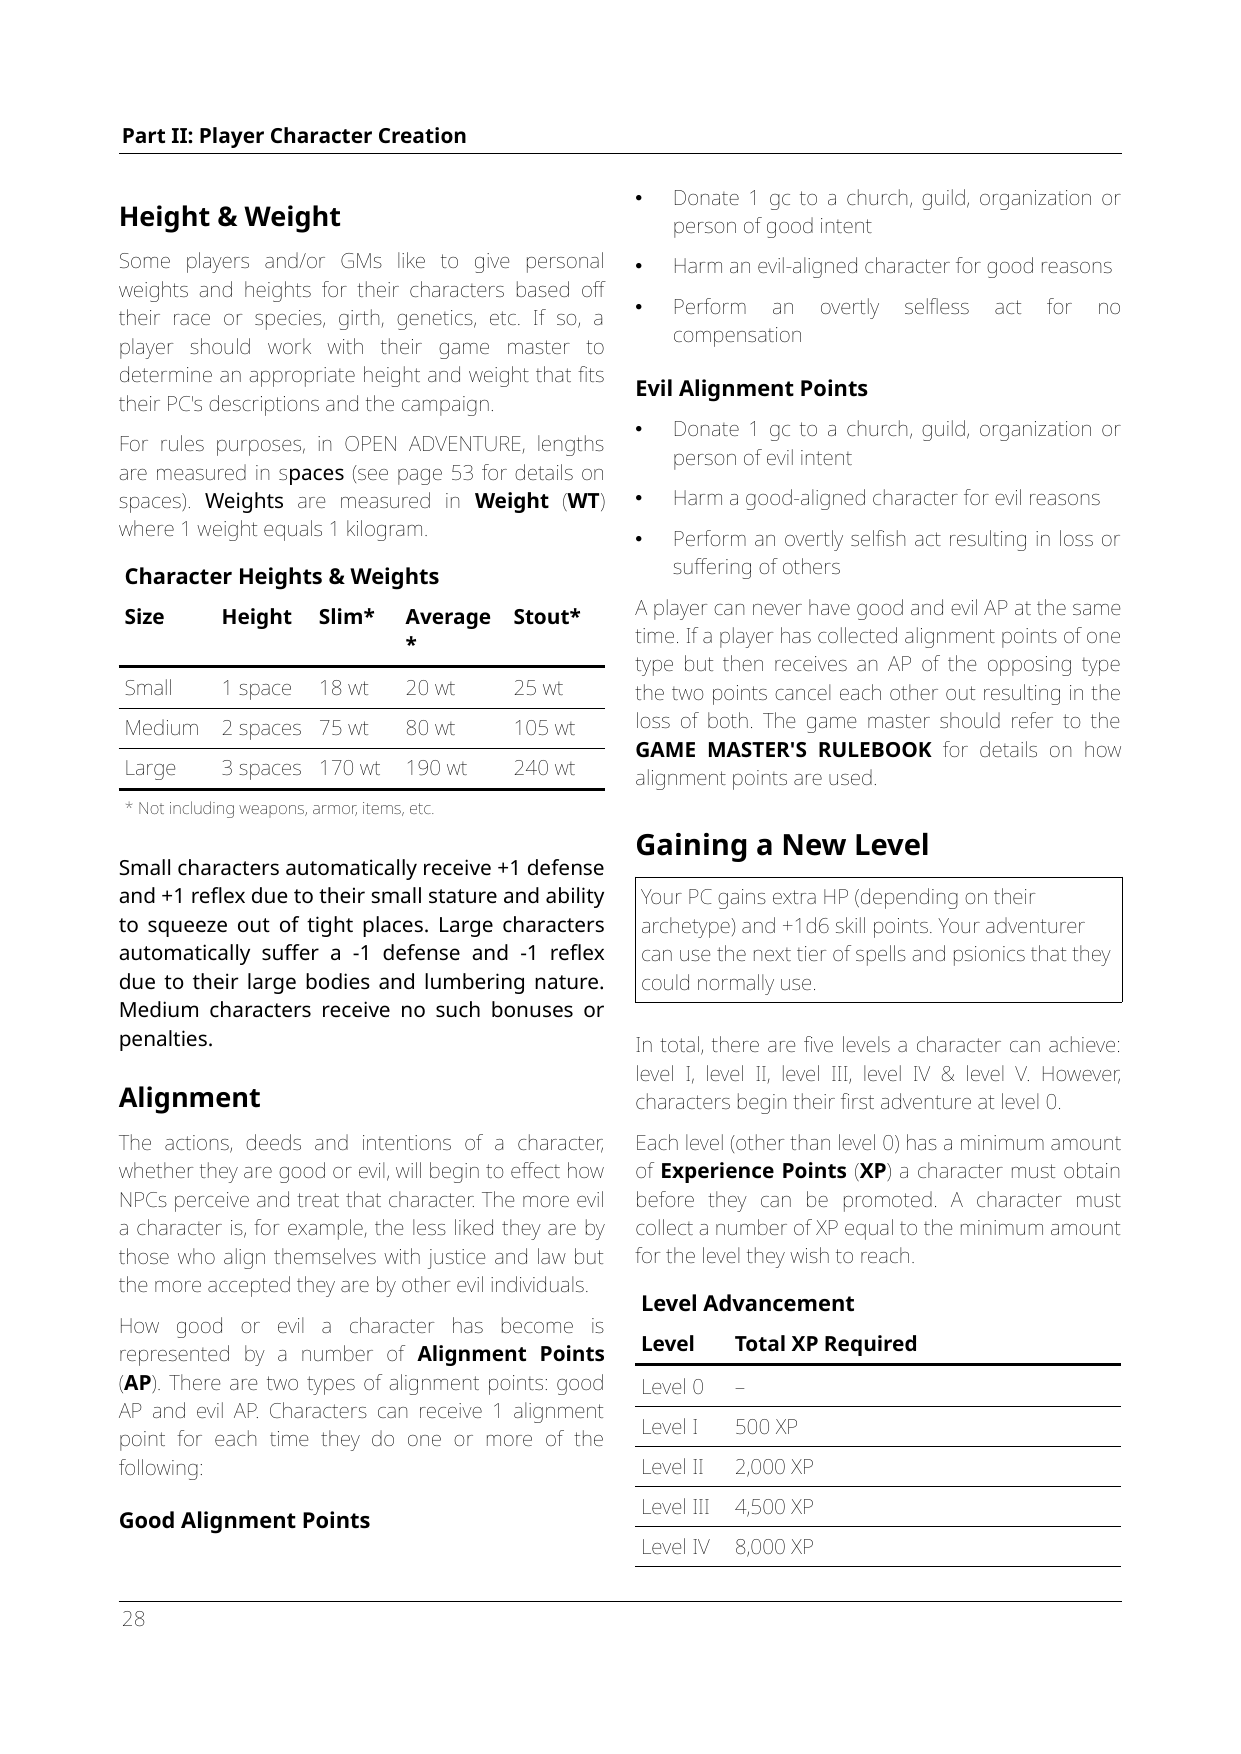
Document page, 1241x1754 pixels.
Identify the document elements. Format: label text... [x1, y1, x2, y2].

text Some players and/or GMs like to give personal weights and heights for their characters based off their race or species, girth, genetics, etc. If so, a player should work with their game master to determine an appropriate height and weight that fits their PC's descriptions and the campaign. [118, 247, 605, 417]
table_cell Small [119, 668, 216, 707]
text The actions, deeds and intentions of a character, whether they are good or evil, will begin to effect how NPCs perceive and treat that character. The more evil a character is, for example, the less liked they are by those who align themselves with justice and law but the more accepted they are by other evil individuals. [118, 1128, 605, 1299]
list Donate 1 gc to a church, guild, organization or person of good intent [635, 183, 1122, 239]
list Donate 1 gc to a church, guild, organization or person of evil intent [635, 414, 1122, 471]
table_cell 3 spaces [216, 749, 313, 787]
table_cell Level 0 [635, 1366, 729, 1406]
table_cell Average* [400, 596, 508, 664]
table_header Your PC gains extra HP (depending on their archetype) and +1d6 skill points. Your adventurer can use the next tier of spells and psionics that they could normally use. [636, 878, 1122, 1002]
table_cell 80 wt [400, 709, 508, 747]
table_cell 105 wt [508, 709, 605, 747]
text Small characters automatically receive +1 defense and +1 reflex due to their small stature and ability to squeeze out of tight places. Large characters automatically suffer a -1 defense and -1 reflex due to their large bodies and lumbering nature. Medium characters receive no such bonuses or penalties. [118, 825, 605, 1052]
text How good or evil a character has become is represented by a number of Alignment Points (AP). There are two types of alignment points: good AP and evil AP. Characters can receive 1 alignment point for each time they do one or more of the following: [118, 1311, 605, 1481]
table_cell Slim* [313, 596, 400, 664]
table_cell Stout* [508, 596, 605, 664]
text For rules purposes, in OPEN ADVENTURE, lengths are measured in spaces (see page 36 for details on spaces). Weights are measured in Weight (WT) where 1 weight equals 1 kilogram. [118, 429, 605, 543]
table_cell * Not including weapons, armor, items, etc. [119, 791, 605, 825]
table_cell – [729, 1366, 1121, 1406]
table_cell Height [216, 596, 313, 664]
text A player can never have good and evil AP at the same time. If a player has collected alignment points of one type but then receives an AP of the opposing type the two points cancel each other out resulting in the loss of both. The game master should refer to the GAME MASTER'S RULEBOOK for details on how alignment points are used. [635, 593, 1122, 792]
table_cell 8,000 XP [729, 1527, 1121, 1566]
text In total, there are five levels a character can achieve: level I, level II, level III, level IV & level V. However, characters begin their first adventure at level 0. [635, 1003, 1122, 1116]
table_header Level Advancement [635, 1282, 1121, 1323]
text Evil Alignment Points [635, 373, 1122, 402]
subtitle Gaining a New Level [635, 824, 1122, 864]
text Each level (other than level 0) has a minimum amount of Experience Points (XP) a character must obtain before they can be promoted. A character must collect a number of XP equal to the minimum amount for the level they wish to reach. [635, 1128, 1122, 1270]
table_header Character Heights & Weights [119, 555, 605, 596]
table_cell Total XP Required [729, 1323, 1121, 1363]
table_cell 190 wt [400, 749, 508, 787]
table_cell 18 wt [313, 668, 400, 707]
table_cell 240 wt [508, 749, 605, 787]
subtitle Alignment [118, 1079, 605, 1116]
table_cell 2 spaces [216, 709, 313, 747]
table_cell 2,000 XP [729, 1447, 1121, 1486]
table_cell 4,500 XP [729, 1487, 1121, 1526]
table_cell Level IV [635, 1527, 729, 1566]
table_cell 25 wt [508, 668, 605, 707]
table_cell Level I [635, 1407, 729, 1446]
table_cell 170 wt [313, 749, 400, 787]
list Perform an overtly selfish act resulting in loss or suffering of others [635, 524, 1122, 581]
text Good Alignment Points [118, 1505, 605, 1535]
table_cell 75 wt [313, 709, 400, 747]
table_cell 1 space [216, 668, 313, 707]
table_cell Medium [119, 709, 216, 747]
list Perform an overtly selfless act for no compensation [635, 292, 1122, 349]
table_cell Size [119, 596, 216, 664]
list Harm a good-aligned character for evil reasons [635, 483, 1122, 512]
table_cell Level [635, 1323, 729, 1363]
table_cell 500 XP [729, 1407, 1121, 1446]
table_cell Level III [635, 1487, 729, 1526]
table_cell Level II [635, 1447, 729, 1486]
list Harm an evil-aligned character for good reasons [635, 251, 1122, 280]
table_cell Large [119, 749, 216, 787]
table_cell 20 wt [400, 668, 508, 707]
subtitle Height & Weight [118, 197, 605, 234]
